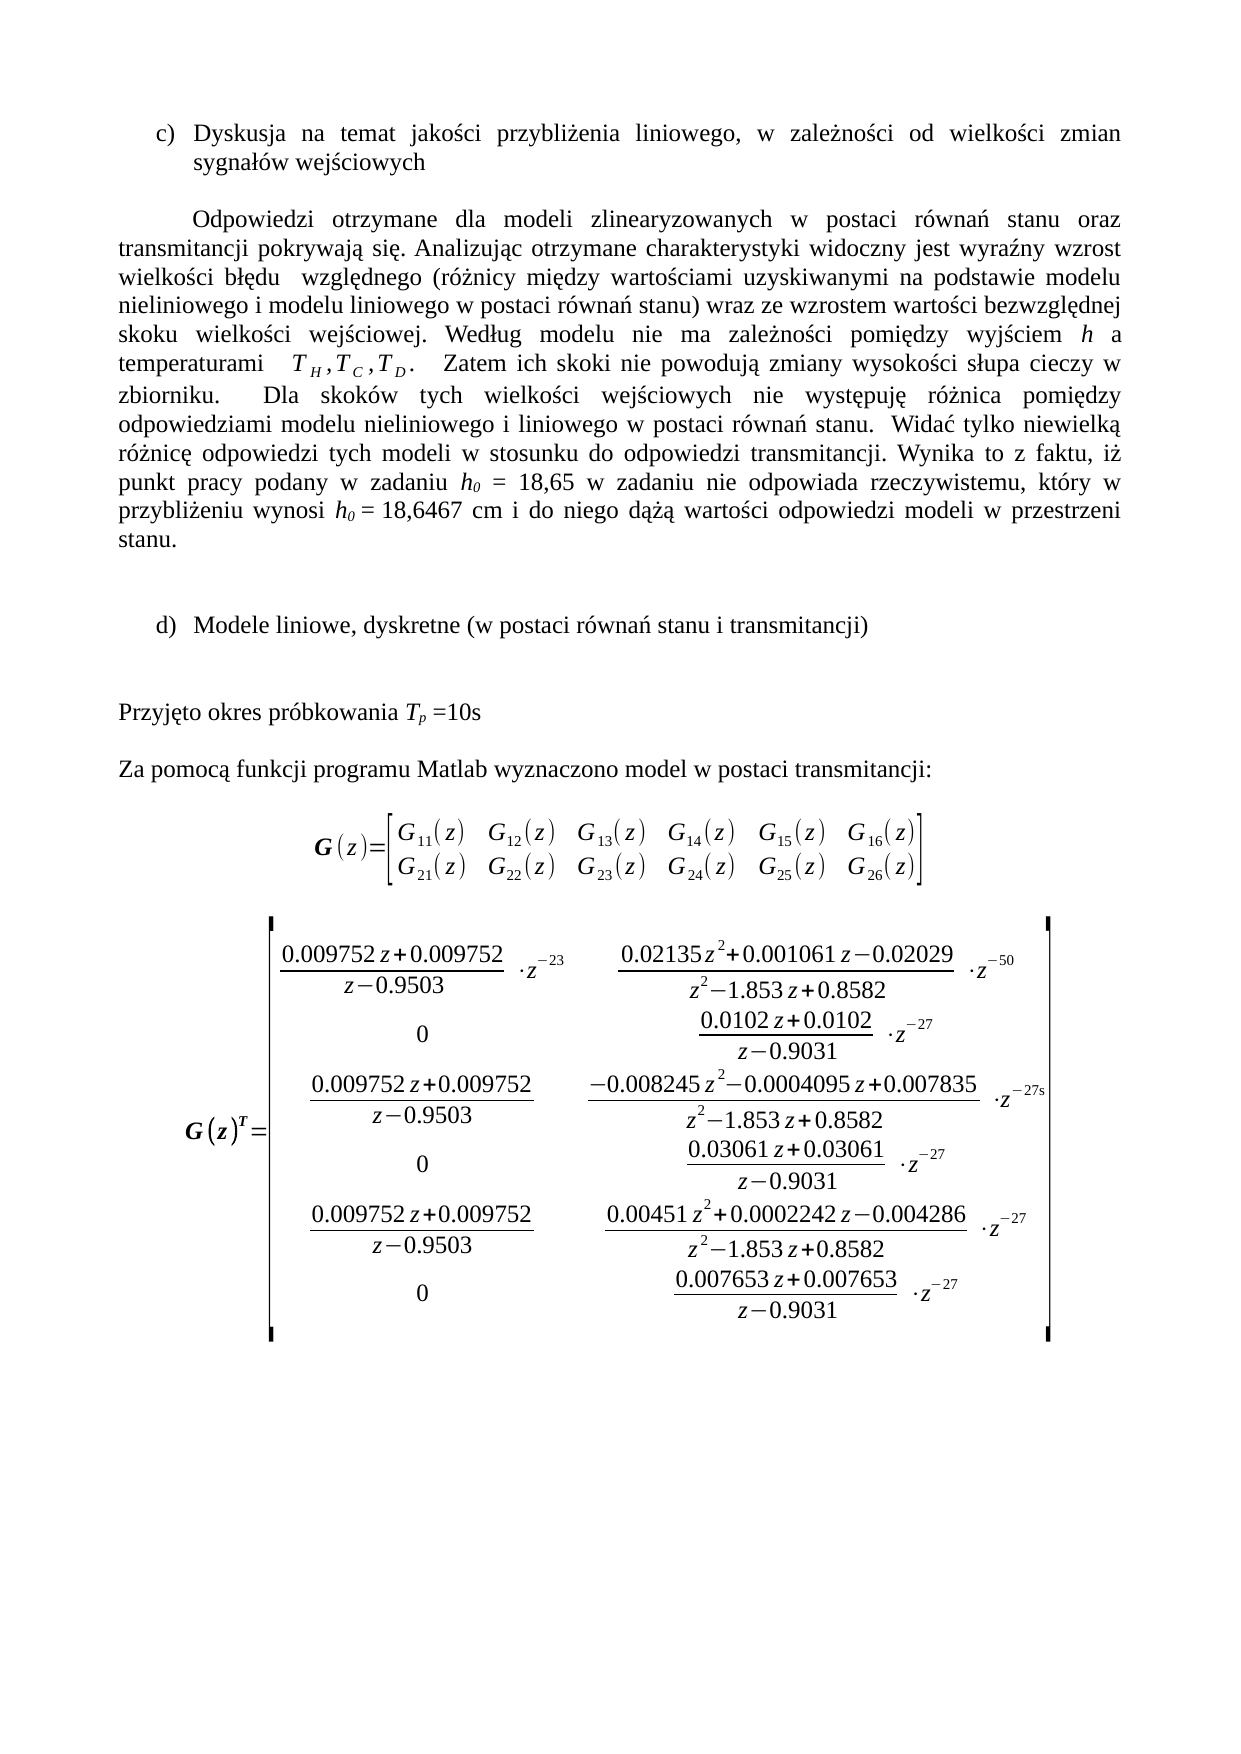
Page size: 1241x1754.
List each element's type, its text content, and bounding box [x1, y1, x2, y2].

text Przyjęto okres próbkowania Tp =10s [118, 697, 1122, 726]
list Dyskusja na temat jakości przybliżenia liniowego, w zależności od wielkości zmian sygnałów wejściowych [156, 118, 1122, 176]
text Za pomocą funkcji programu Matlab wyznaczono model w postaci transmitancji: [118, 754, 1122, 783]
text Odpowiedzi otrzymane dla modeli zlinearyzowanych w postaci równań stanu oraz transmitancji pokrywają się. Analizując otrzymane charakterystyki widoczny jest wyraźny wzrost wielkości błędu względnego (różnicy między wartościami uzyskiwanymi na podstawie modelu nieliniowego i modelu liniowego w postaci równań stanu) wraz ze wzrostem wartości bezwzględnej skoku wielkości wejściowej. Według modelu nie ma zależności pomiędzy wyjściem h a temperaturami Zatem ich skoki nie powodują zmiany wysokości słupa cieczy w zbiorniku. Dla skoków tych wielkości wejściowych nie występuję różnica pomiędzy odpowiedziami modelu nieliniowego i liniowego w postaci równań stanu. Widać tylko niewielką różnicę odpowiedzi tych modeli w stosunku do odpowiedzi transmitancji. Wynika to z faktu, iż punkt pracy podany w zadaniu h0 = 18,65 w zadaniu nie odpowiada rzeczywistemu, który w przybliżeniu wynosi h0 = 18,6467 cm i do niego dążą wartości odpowiedzi modeli w przestrzeni stanu. [118, 204, 1122, 553]
list Modele liniowe, dyskretne (w postaci równań stanu i transmitancji) [156, 611, 1122, 639]
